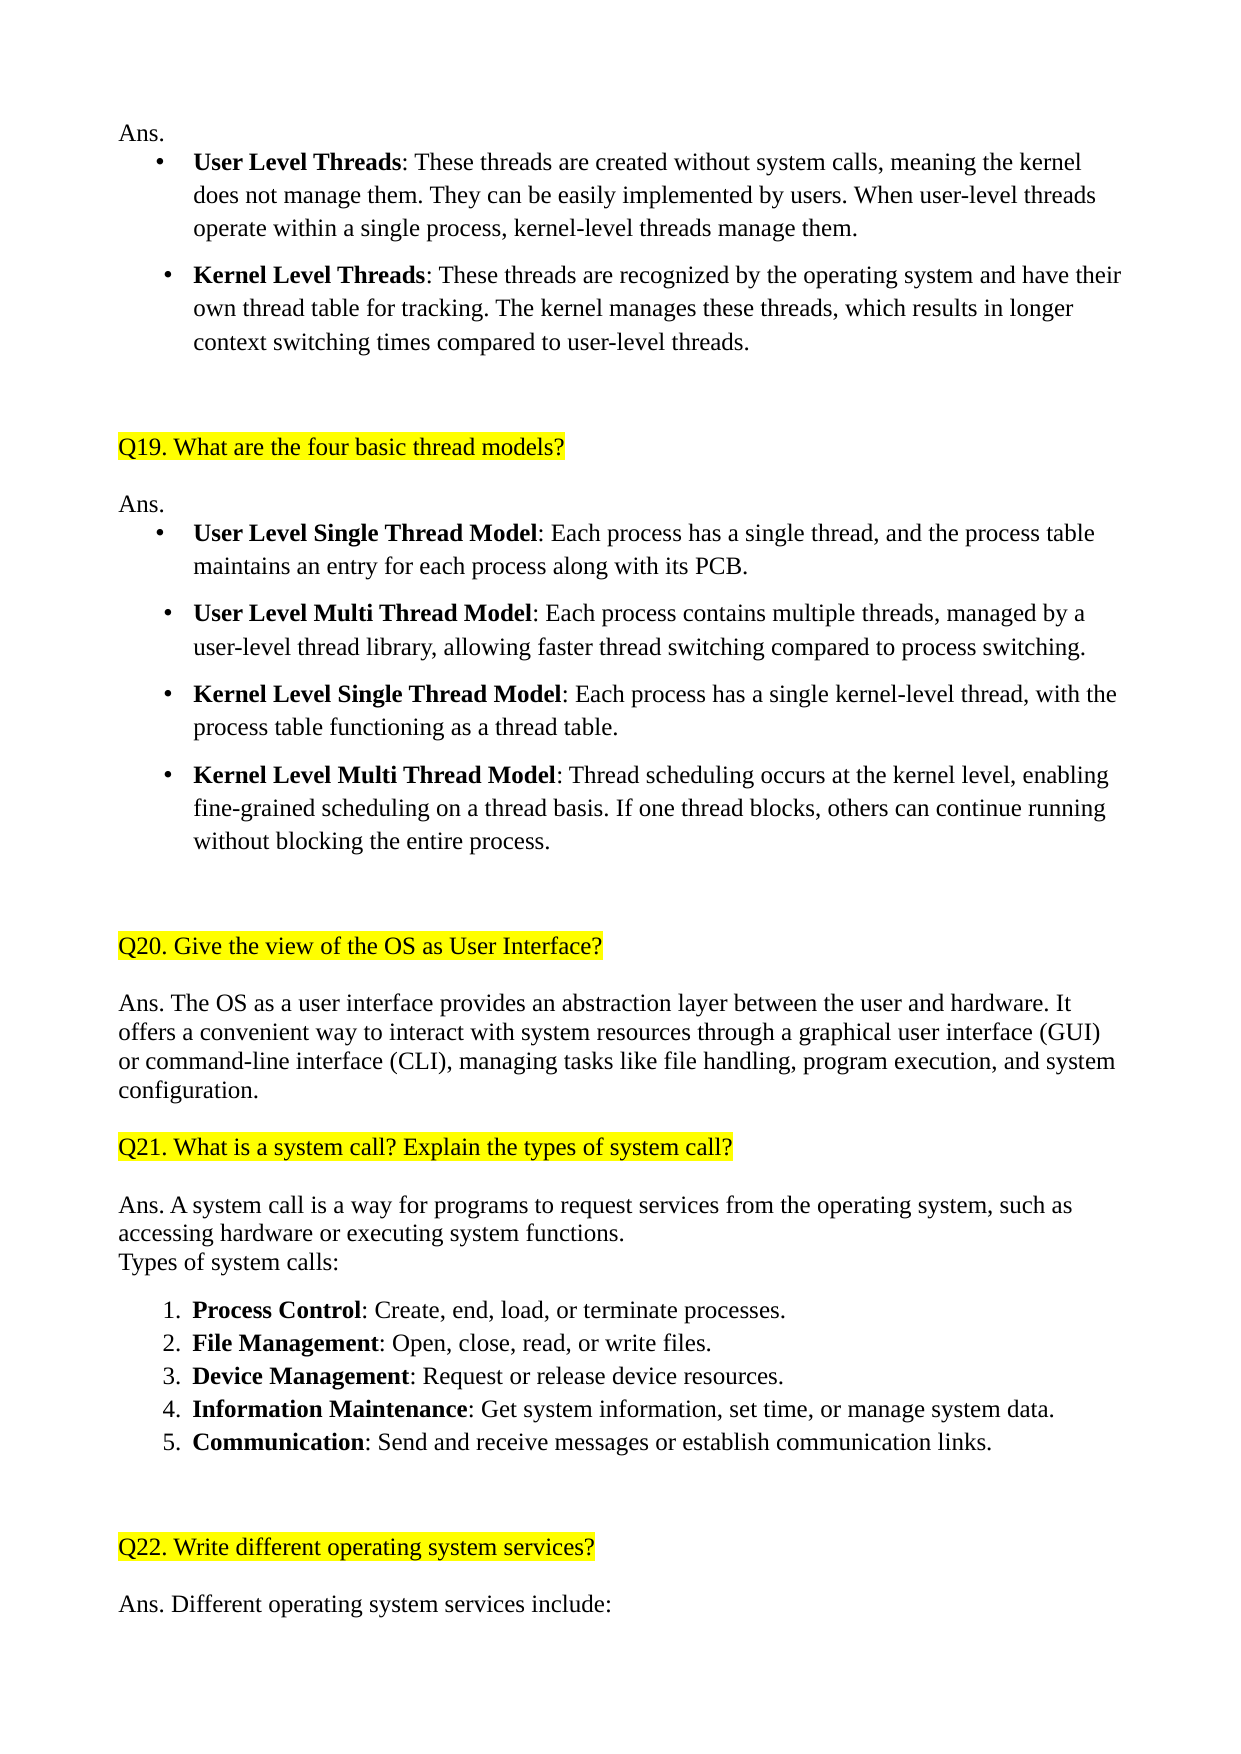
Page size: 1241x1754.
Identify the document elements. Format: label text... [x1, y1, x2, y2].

list Kernel Level Multi Thread Model: Thread scheduling occurs at the kernel level, enabling fine-grained scheduling on a thread basis. If one thread blocks, others can continue running without blocking the entire process. [164, 760, 1122, 854]
list Kernel Level Threads: These threads are recognized by the operating system and have their own thread table for tracking. The kernel manages these threads, which results in longer context switching times compared to user-level threads. [164, 261, 1122, 355]
list User Level Threads: These threads are created without system calls, meaning the kernel does not manage them. They can be easily implemented by users. When user-level threads operate within a single process, kernel-level threads manage them. [156, 147, 1122, 242]
text Types of system calls: [118, 1247, 1122, 1276]
text Q22. Write different operating system services? [118, 1532, 1122, 1561]
list Communication: Send and receive messages or establish communication links. [162, 1427, 1122, 1456]
text Ans. The OS as a user interface provides an abstraction layer between the user and hardware. It offers a convenient way to interact with system resources through a graphical user interface (GUI) or command-line interface (CLI), managing tasks like file handling, program execution, and system configuration. [118, 988, 1122, 1103]
text Ans. [118, 118, 1122, 147]
list Process Control: Create, end, load, or terminate processes. [162, 1295, 1122, 1323]
list Device Management: Request or release device resources. [162, 1361, 1122, 1389]
list Kernel Level Single Thread Model: Each process has a single kernel-level thread, with the process table functioning as a thread table. [164, 679, 1122, 741]
text Q20. Give the view of the OS as User Interface? [118, 931, 1122, 960]
text Q19. What are the four basic thread models? [118, 432, 1122, 460]
text Ans. [118, 489, 1122, 518]
text Ans. Different operating system services include: [118, 1589, 1122, 1618]
list Information Maintenance: Get system information, set time, or manage system data. [162, 1394, 1122, 1423]
text Q21. What is a system call? Explain the types of system call? [118, 1132, 1122, 1161]
list File Management: Open, close, read, or write files. [162, 1328, 1122, 1357]
text Ans. A system call is a way for programs to request services from the operating system, such as accessing hardware or executing system functions. [118, 1190, 1122, 1247]
list User Level Single Thread Model: Each process has a single thread, and the process table maintains an entry for each process along with its PCB. [156, 518, 1122, 580]
list User Level Multi Thread Model: Each process contains multiple threads, managed by a user-level thread library, allowing faster thread switching compared to process switching. [164, 598, 1122, 660]
